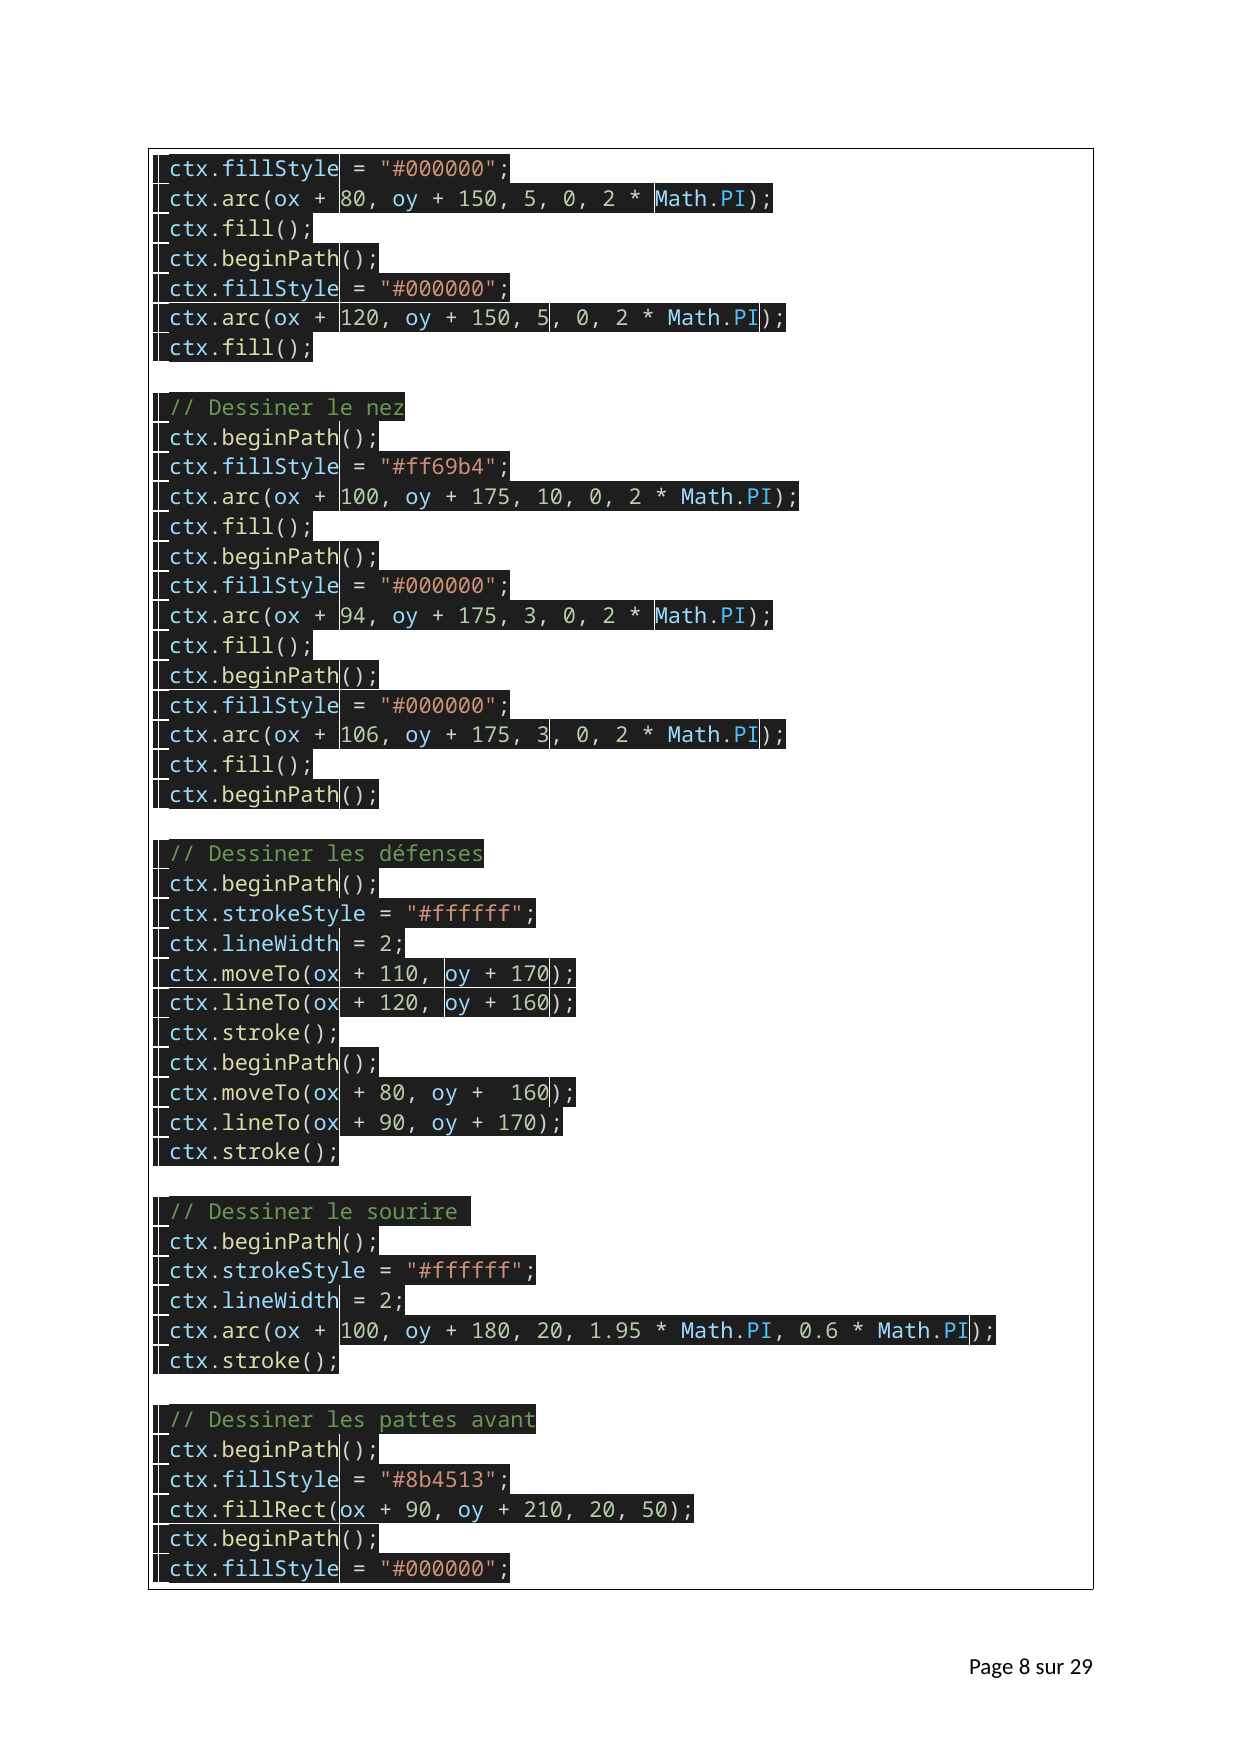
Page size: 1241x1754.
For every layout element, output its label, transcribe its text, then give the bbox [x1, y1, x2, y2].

table_header ctx.fillStyle = "#000000"; ctx.arc(ox + 80, oy + 150, 5, 0, 2 * Math.PI); ctx.fill(); ctx.beginPath(); ctx.fillStyle = "#000000"; ctx.arc(ox + 120, oy + 150, 5, 0, 2 * Math.PI); ctx.fill(); // Dessiner le nez ctx.beginPath(); ctx.fillStyle = "#ff69b4"; ctx.arc(ox + 100, oy + 175, 10, 0, 2 * Math.PI); ctx.fill(); ctx.beginPath(); ctx.fillStyle = "#000000"; ctx.arc(ox + 94, oy + 175, 3, 0, 2 * Math.PI); ctx.fill(); ctx.beginPath(); ctx.fillStyle = "#000000"; ctx.arc(ox + 106, oy + 175, 3, 0, 2 * Math.PI); ctx.fill(); ctx.beginPath(); // Dessiner les défenses ctx.beginPath(); ctx.strokeStyle = "#ffffff"; ctx.lineWidth = 2; ctx.moveTo(ox + 110, oy + 170); ctx.lineTo(ox + 120, oy + 160); ctx.stroke(); ctx.beginPath(); ctx.moveTo(ox + 80, oy + 160); ctx.lineTo(ox + 90, oy + 170); ctx.stroke(); // Dessiner le sourire ctx.beginPath(); ctx.strokeStyle = "#ffffff"; ctx.lineWidth = 2; ctx.arc(ox + 100, oy + 180, 20, 1.95 * Math.PI, 0.6 * Math.PI); ctx.stroke(); // Dessiner les pattes avant ctx.beginPath(); ctx.fillStyle = "#8b4513"; ctx.fillRect(ox + 90, oy + 210, 20, 50); ctx.beginPath(); ctx.fillStyle = "#000000"; [149, 149, 1093, 1589]
